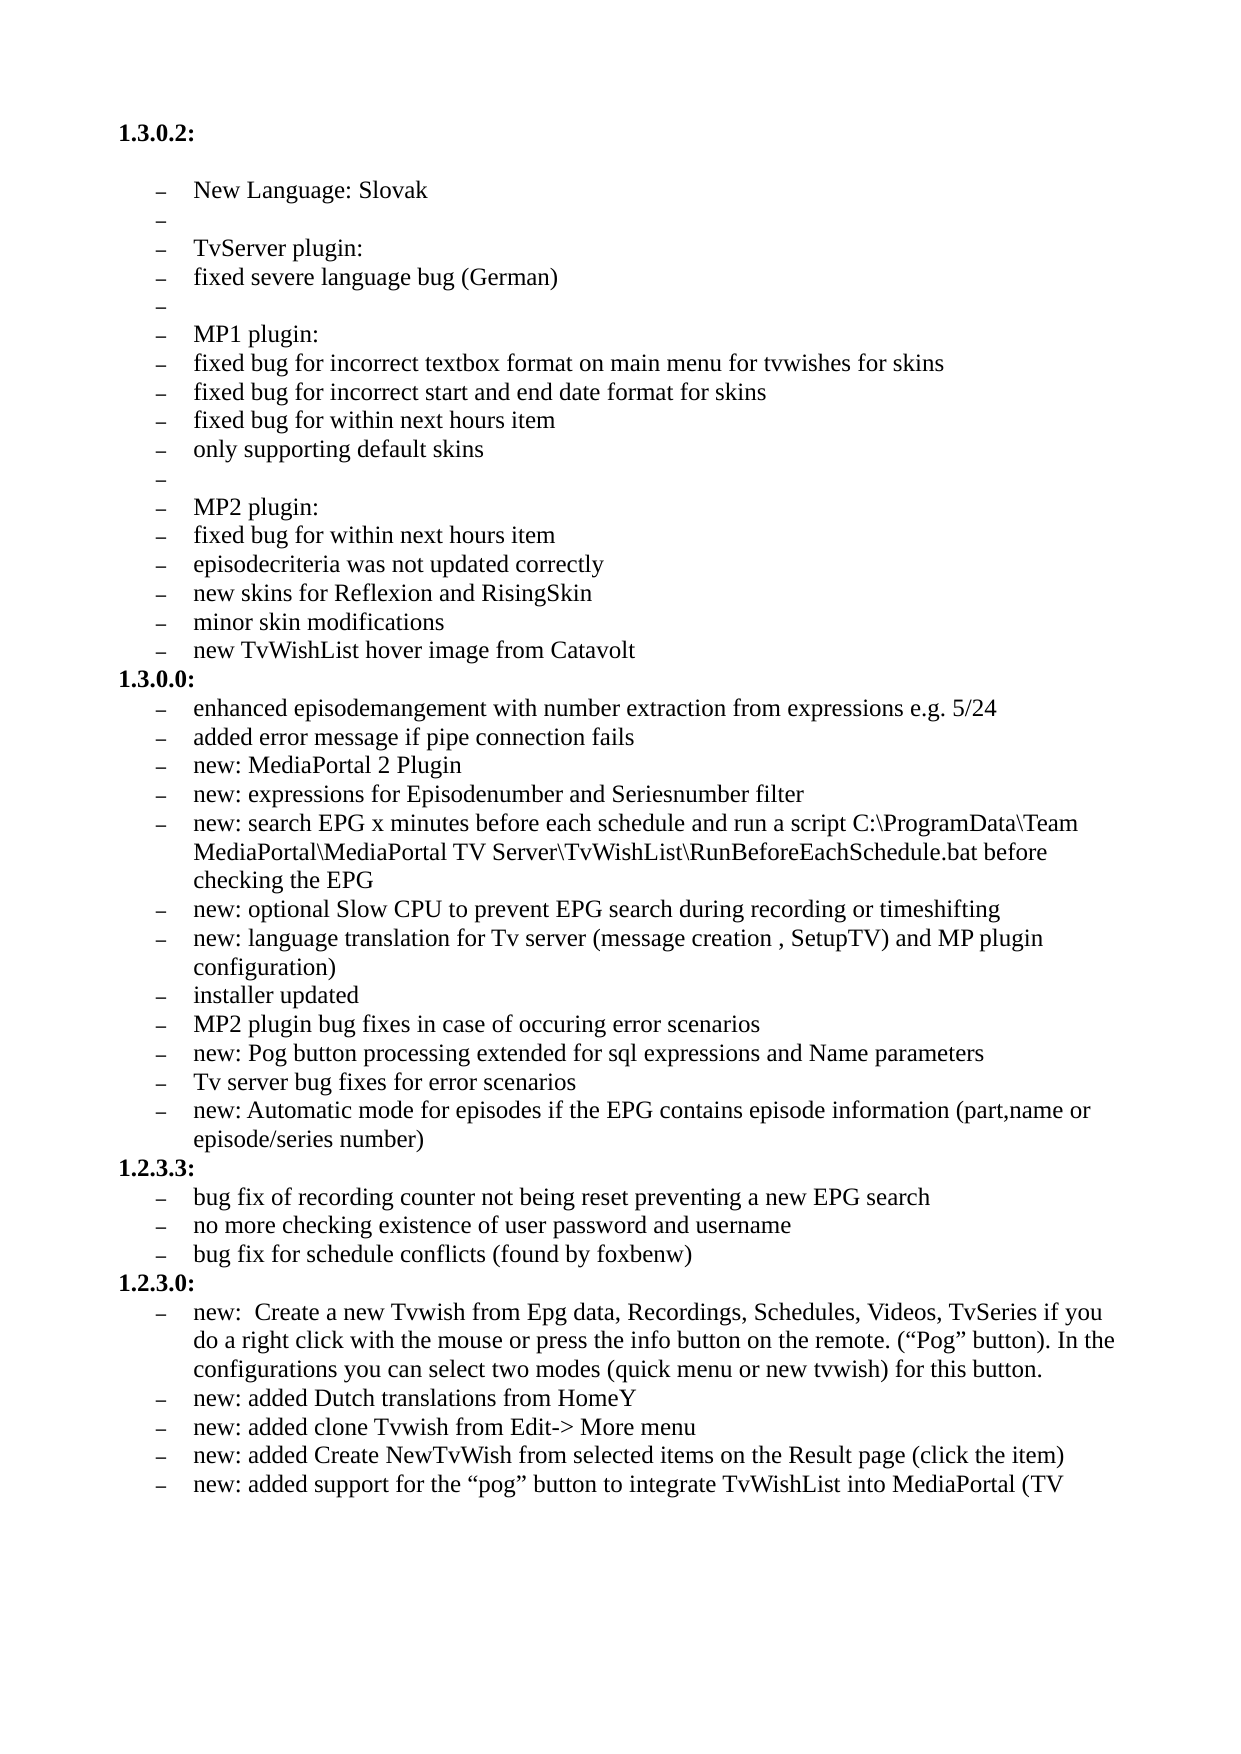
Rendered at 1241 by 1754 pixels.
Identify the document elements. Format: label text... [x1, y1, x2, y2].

list new skins for Reflexion and RisingSkin [156, 578, 1122, 607]
list Tv server bug fixes for error scenarios [156, 1067, 1122, 1096]
list enhanced episodemangement with number extraction from expressions e.g. 5/24 [156, 693, 1122, 722]
list new: Create a new Tvwish from Epg data, Recordings, Schedules, Videos, TvSeries if you do a right click with the mouse or press the info button on the remote. (“Pog” button). In the configurations you can select two modes (quick menu or new tvwish) for this button. [156, 1297, 1122, 1383]
list new: optional Slow CPU to prevent EPG search during recording or timeshifting [156, 894, 1122, 923]
list new: MediaPortal 2 Plugin [156, 751, 1122, 779]
list new TvWishList hover image from Catavolt [156, 636, 1122, 664]
list fixed bug for incorrect start and end date format for skins [156, 377, 1122, 406]
text 1.3.0.2: [118, 118, 1122, 147]
list fixed severe language bug (German) [156, 262, 1122, 291]
list New Language: Slovak [156, 176, 1122, 204]
list new: Automatic mode for episodes if the EPG contains episode information (part,name or episode/series number) [156, 1096, 1122, 1153]
list no more checking existence of user password and username [156, 1211, 1122, 1239]
list new: search EPG x minutes before each schedule and run a script C:\ProgramData\Team MediaPortal\MediaPortal TV Server\TvWishList\RunBeforeEachSchedule.bat before checking the EPG [156, 808, 1122, 894]
list fixed bug for incorrect textbox format on main menu for tvwishes for skins [156, 348, 1122, 377]
list new: expressions for Episodenumber and Seriesnumber filter [156, 779, 1122, 808]
list new: added clone Tvwish from Edit-> More menu [156, 1412, 1122, 1441]
list MP2 plugin bug fixes in case of occuring error scenarios [156, 1009, 1122, 1038]
list MP2 plugin: [156, 492, 1122, 521]
list new: added Create NewTvWish from selected items on the Result page (click the item) [156, 1441, 1122, 1469]
list only supporting default skins [156, 434, 1122, 463]
list bug fix of recording counter not being reset preventing a new EPG search [156, 1182, 1122, 1211]
list MP1 plugin: [156, 319, 1122, 348]
list minor skin modifications [156, 607, 1122, 636]
text 1.3.0.0: [118, 664, 1122, 693]
list new: language translation for Tv server (message creation , SetupTV) and MP plugin configuration) [156, 923, 1122, 981]
list new: added Dutch translations from HomeY [156, 1383, 1122, 1412]
list bug fix for schedule conflicts (found by foxbenw) [156, 1239, 1122, 1268]
list fixed bug for within next hours item [156, 521, 1122, 549]
list fixed bug for within next hours item [156, 406, 1122, 434]
text 1.2.3.3: [118, 1153, 1122, 1182]
text 1.2.3.0: [118, 1268, 1122, 1297]
list TvServer plugin: [156, 233, 1122, 262]
list new: Pog button processing extended for sql expressions and Name parameters [156, 1038, 1122, 1067]
list new: added support for the “pog” button to integrate TvWishList into MediaPortal (TV [156, 1469, 1122, 1498]
list added error message if pipe connection fails [156, 722, 1122, 751]
list installer updated [156, 981, 1122, 1009]
list episodecriteria was not updated correctly [156, 549, 1122, 578]
